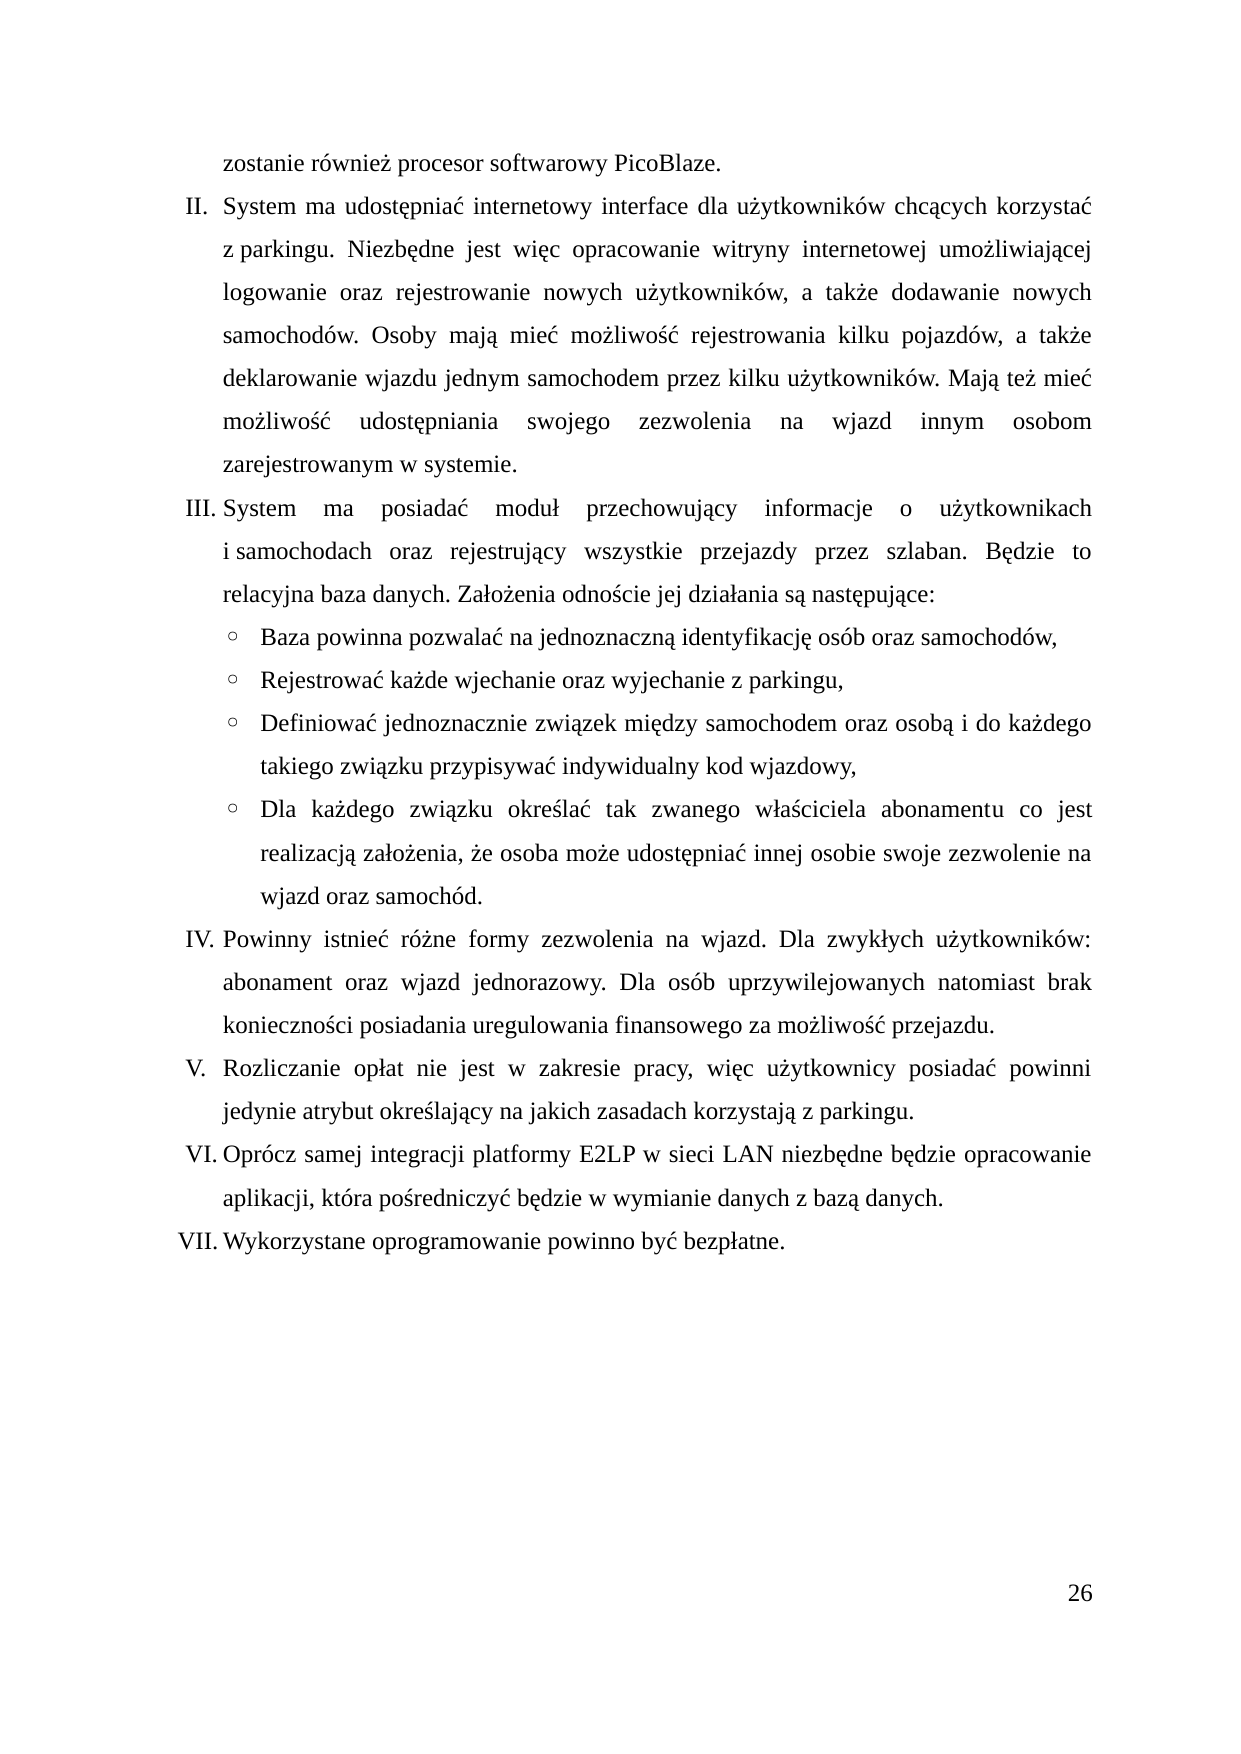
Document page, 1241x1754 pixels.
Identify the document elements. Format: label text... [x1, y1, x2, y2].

list Definiować jednoznacznie związek między samochodem oraz osobą i do każdego takiego związku przypisywać indywidualny kod wjazdowy, [223, 708, 1093, 780]
list Powinny istnieć różne formy zezwolenia na wjazd. Dla zwykłych użytkowników: abonament oraz wjazd jednorazowy. Dla osób uprzywilejowanych natomiast brak konieczności posiadania uregulowania finansowego za możliwość przejazdu. [185, 924, 1093, 1039]
list Rozliczanie opłat nie jest w zakresie pracy, więc użytkownicy posiadać powinni jedynie atrybut określający na jakich zasadach korzystają z parkingu. [185, 1053, 1093, 1125]
list Oprócz samej integracji platformy E2LP w sieci LAN niezbędne będzie opracowanie aplikacji, która pośredniczyć będzie w wymianie danych z bazą danych. [185, 1139, 1093, 1211]
list Rejestrować każde wjechanie oraz wyjechanie z parkingu, [223, 665, 1093, 694]
list System ma udostępniać internetowy interface dla użytkowników chcących korzystać z parkingu. Niezbędne jest więc opracowanie witryny internetowej umożliwiającej logowanie oraz rejestrowanie nowych użytkowników, a także dodawanie nowych samochodów. Osoby mają mieć możliwość rejestrowania kilku pojazdów, a także deklarowanie wjazdu jednym samochodem przez kilku użytkowników. Mają też mieć możliwość udostępniania swojego zezwolenia na wjazd innym osobom zarejestrowanym w systemie. [185, 191, 1093, 478]
list zostanie również procesor softwarowy PicoBlaze. [185, 148, 1093, 176]
list System ma posiadać moduł przechowujący informacje o użytkownikach i samochodach oraz rejestrujący wszystkie przejazdy przez szlaban. Będzie to relacyjna baza danych. Założenia odnoście jej działania są następujące: [185, 493, 1093, 608]
list Baza powinna pozwalać na jednoznaczną identyfikację osób oraz samochodów, [223, 622, 1093, 651]
list Wykorzystane oprogramowanie powinno być bezpłatne. [177, 1226, 1093, 1254]
list Dla każdego związku określać tak zwanego właściciela abonamentu co jest realizacją założenia, że osoba może udostępniać innej osobie swoje zezwolenie na wjazd oraz samochód. [223, 794, 1093, 909]
